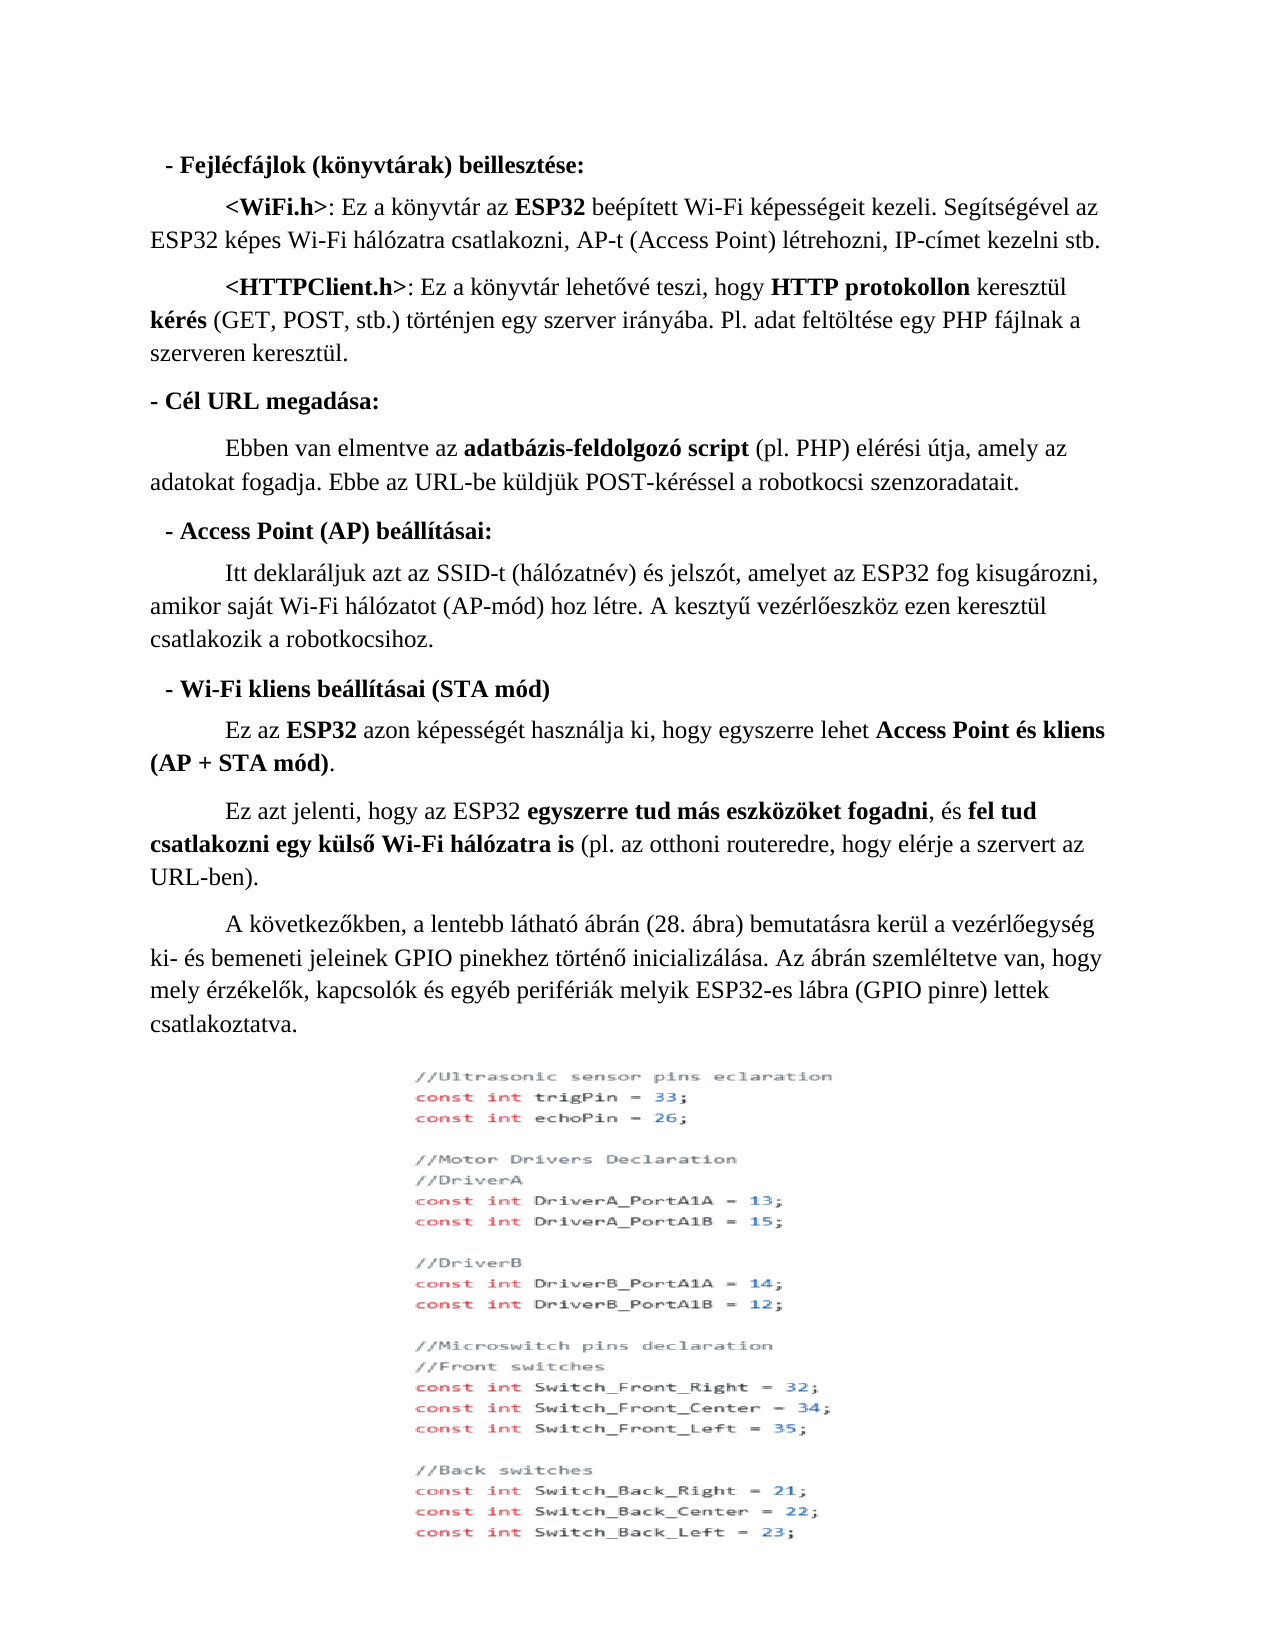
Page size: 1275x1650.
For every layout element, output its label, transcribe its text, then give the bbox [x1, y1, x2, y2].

subtitle - Fejlécfájlok (könyvtárak) beillesztése: [150, 150, 1125, 179]
text - Cél URL megadása: [150, 386, 1125, 415]
text Ez azt jelenti, hogy az ESP32 egyszerre tud más eszközöket fogadni, és fel tud csatlakozni egy külső Wi-Fi hálózatra is (pl. az otthoni routeredre, hogy elérje a szervert az URL-ben). [150, 796, 1125, 891]
subtitle - Access Point (AP) beállításai: [150, 516, 1125, 545]
text Ez az ESP32 azon képességét használja ki, hogy egyszerre lehet Access Point és kliens (AP + STA mód). [150, 715, 1125, 777]
subtitle - Wi-Fi kliens beállításai (STA mód) [150, 674, 1125, 702]
picture [371, 1061, 872, 1567]
text A következőkben, a lentebb látható ábrán (28. ábra) bemutatásra kerül a vezérlőegység ki- és bemeneti jeleinek GPIO pinekhez történő inicializálása. Az ábrán szemléltetve van, hogy mely érzékelők, kapcsolók és egyéb perifériák melyik ESP32-es lábra (GPIO pinre) lettek csatlakoztatva. [150, 909, 1125, 1037]
text <HTTPClient.h>: Ez a könyvtár lehetővé teszi, hogy HTTP protokollon keresztül kérés (GET, POST, stb.) történjen egy szerver irányába. Pl. adat feltöltése egy PHP fájlnak a szerveren keresztül. [150, 272, 1125, 367]
text Itt deklaráljuk azt az SSID-t (hálózatnév) és jelszót, amelyet az ESP32 fog kisugározni, amikor saját Wi-Fi hálózatot (AP-mód) hoz létre. A kesztyű vezérlőeszköz ezen keresztül csatlakozik a robotkocsihoz. [150, 558, 1125, 653]
text Ebben van elmentve az adatbázis-feldolgozó script (pl. PHP) elérési útja, amely az adatokat fogadja. Ebbe az URL-be küldjük POST-kéréssel a robotkocsi szenzoradatait. [150, 433, 1125, 495]
text <WiFi.h>: Ez a könyvtár az ESP32 beépített Wi-Fi képességeit kezeli. Segítségével az ESP32 képes Wi-Fi hálózatra csatlakozni, AP-t (Access Point) létrehozni, IP-címet kezelni stb. [150, 192, 1125, 253]
